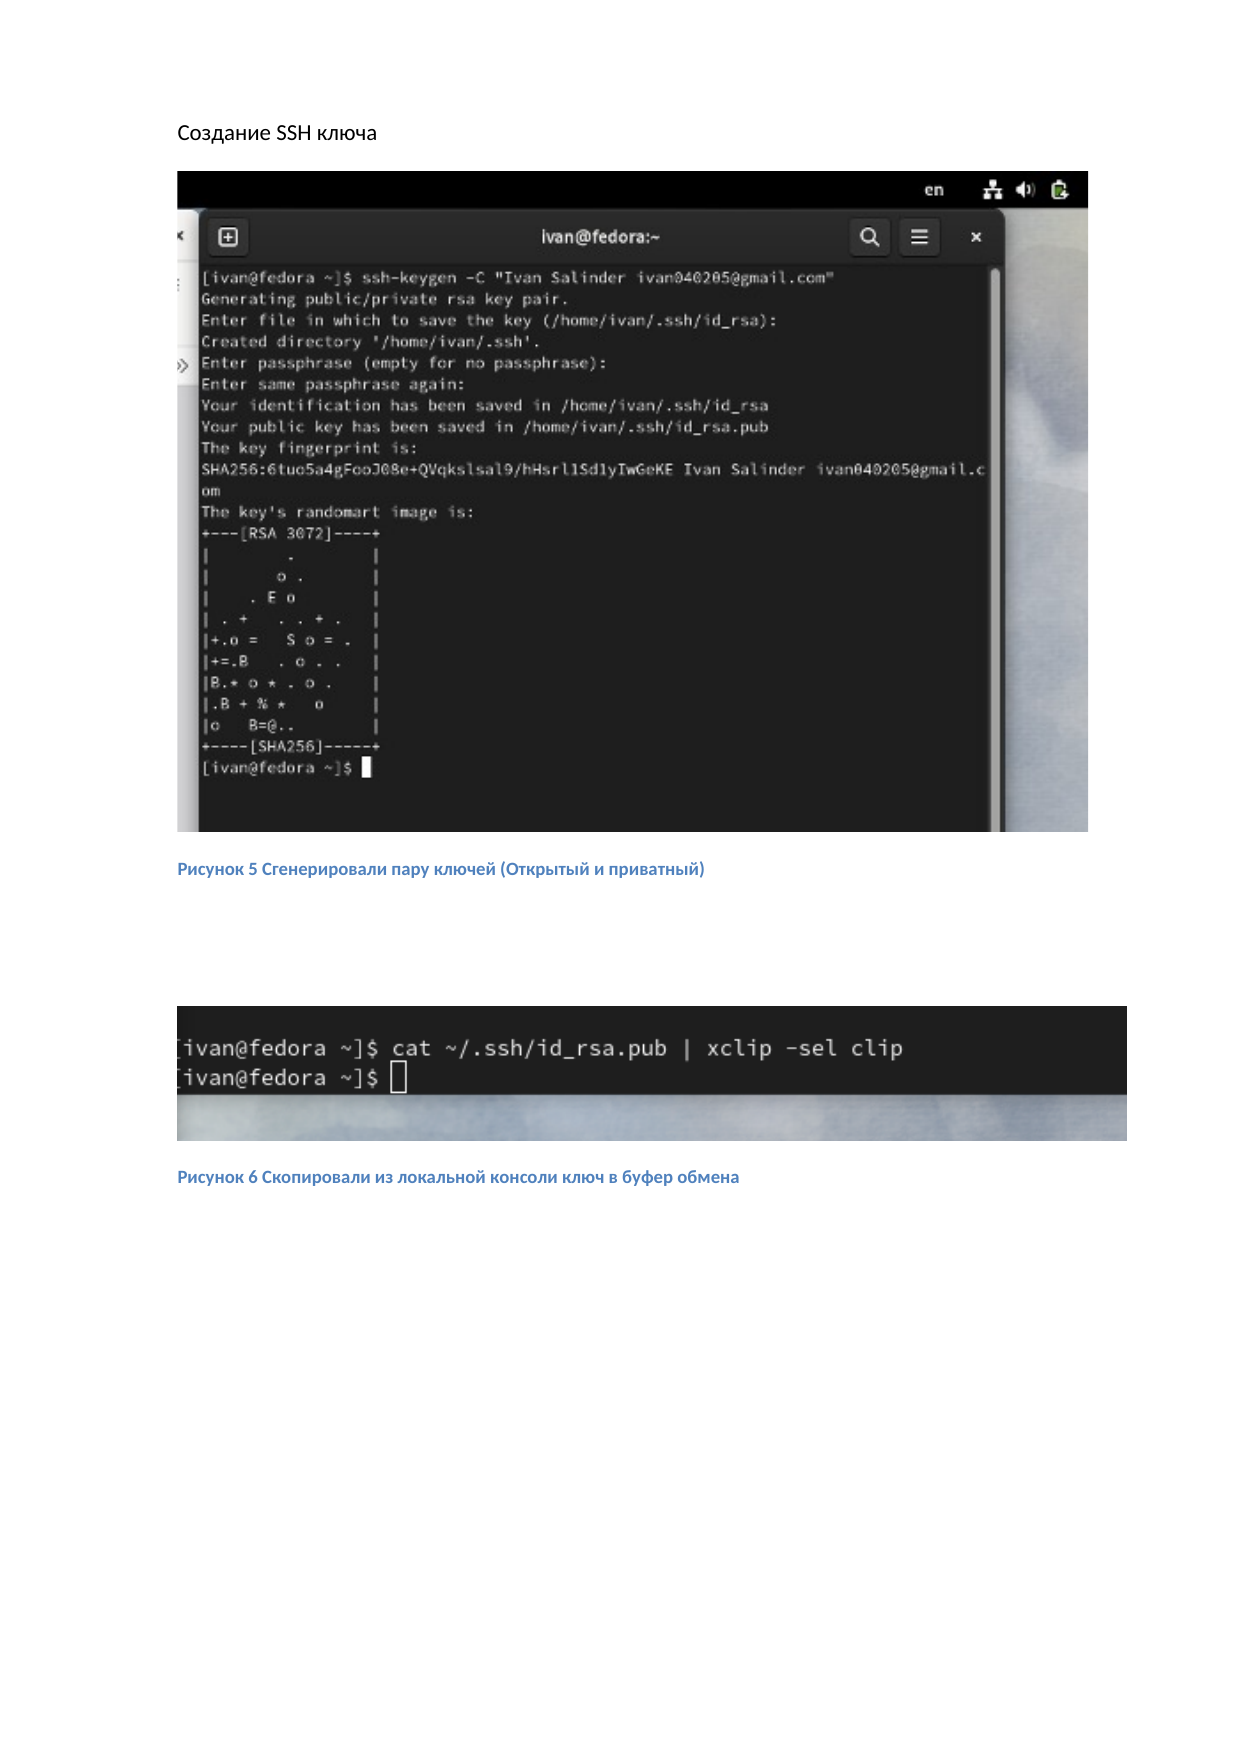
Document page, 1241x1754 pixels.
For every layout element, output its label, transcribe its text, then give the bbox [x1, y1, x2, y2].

text Создание SSH ключа [177, 118, 1152, 146]
picture [177, 1006, 1127, 1141]
text Рисунок 6 Скопировали из локальной консоли ключ в буфер обмена [177, 1165, 1152, 1188]
text Рисунок 5 Сгенерировали пару ключей (Открытый и приватный) [177, 857, 1152, 879]
